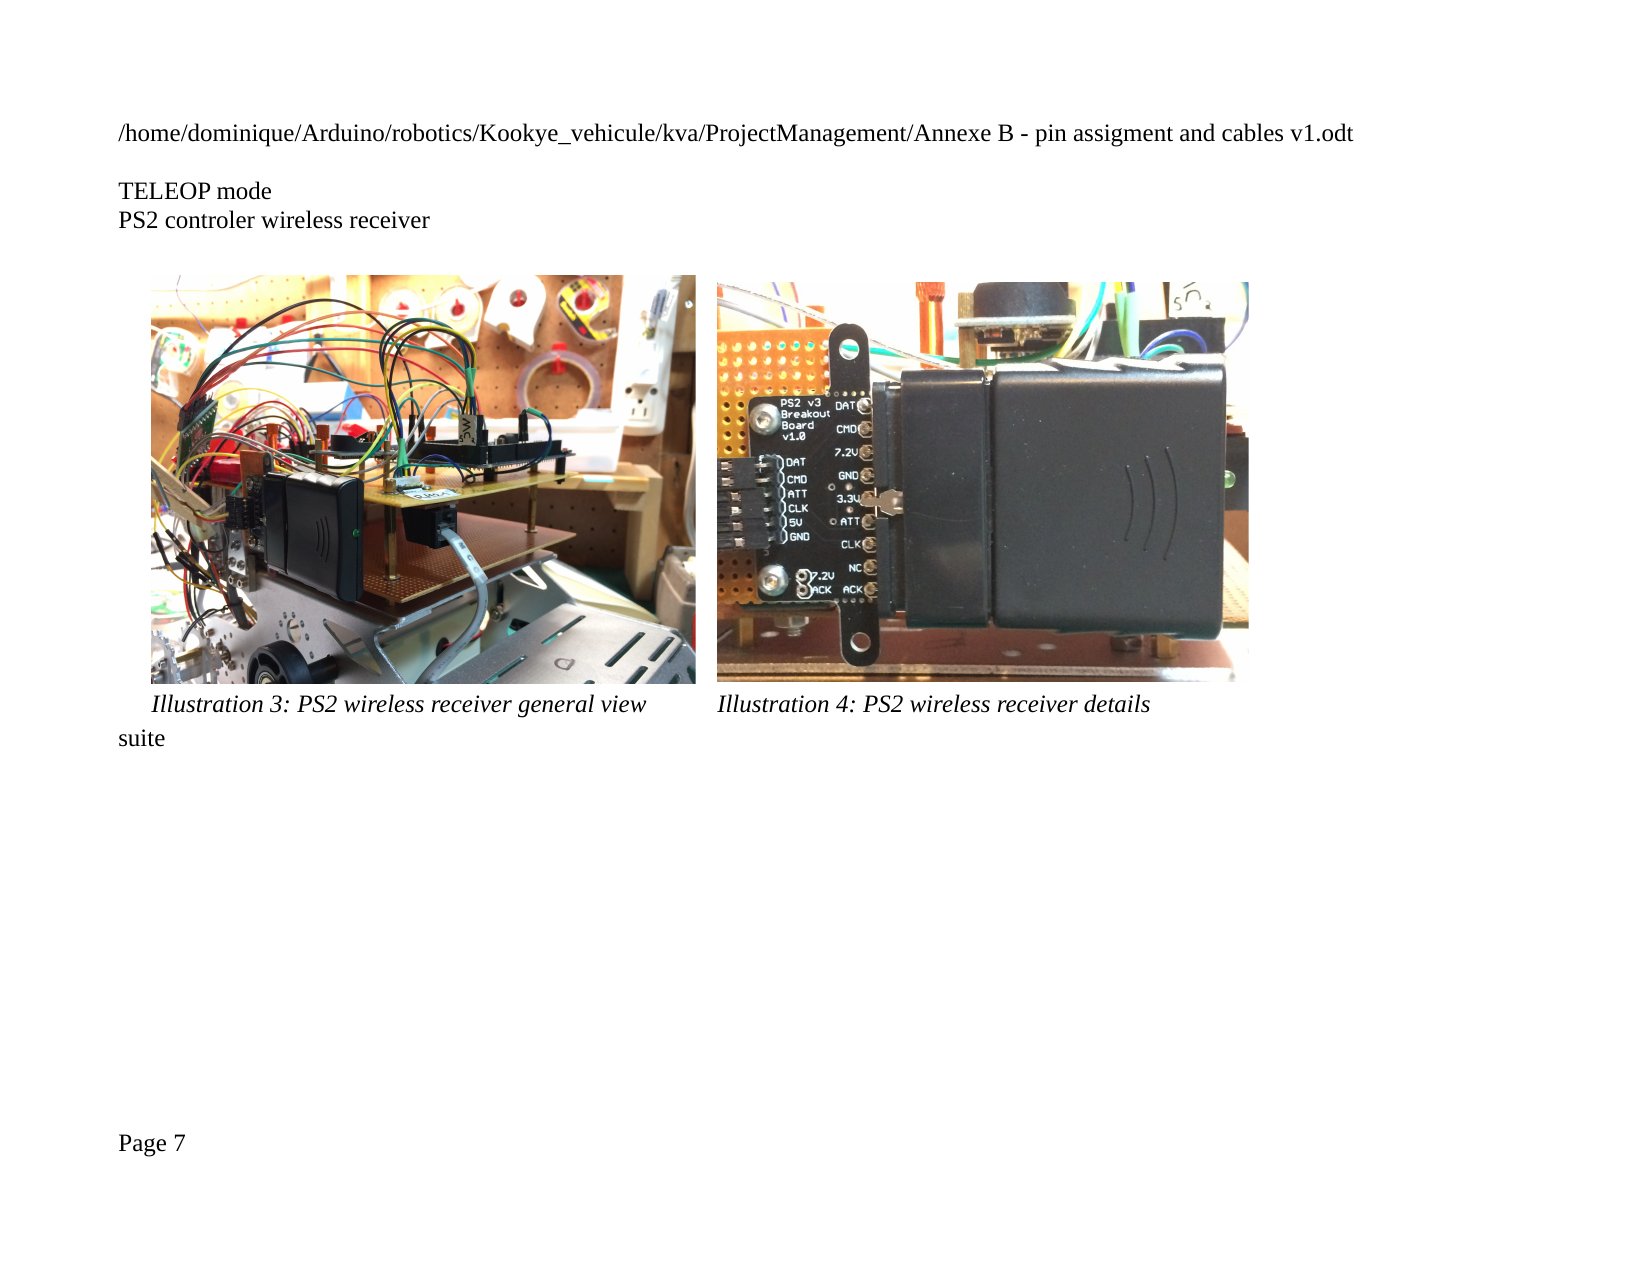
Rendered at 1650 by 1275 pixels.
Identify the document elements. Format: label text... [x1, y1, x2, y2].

text Illustration 3: PS2 wireless receiver general view [151, 684, 696, 718]
text Illustration 4: PS2 wireless receiver details [717, 682, 1248, 718]
text suite [118, 723, 1532, 751]
text PS2 controler wireless receiver [118, 205, 1532, 234]
text TELEOP mode [118, 176, 1532, 205]
picture [717, 282, 1249, 682]
picture [151, 275, 696, 684]
